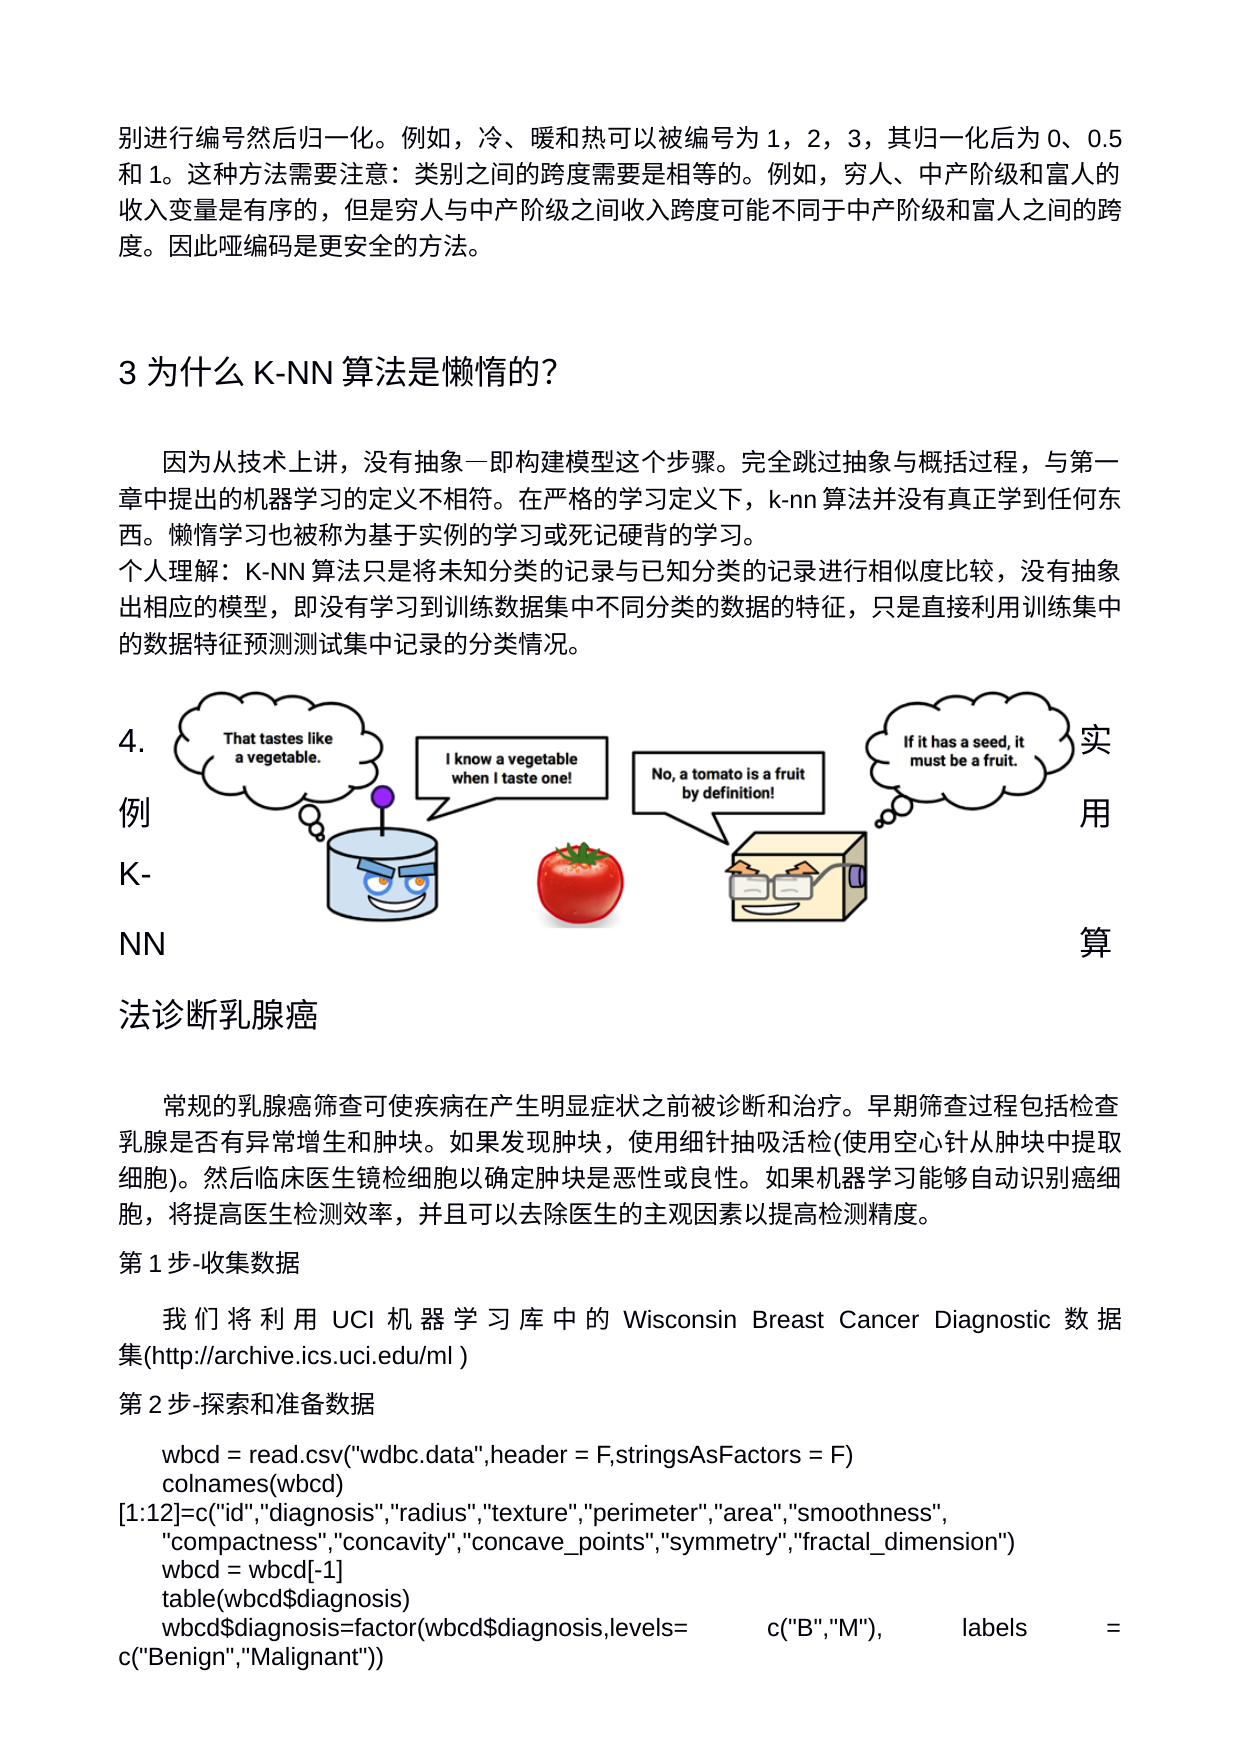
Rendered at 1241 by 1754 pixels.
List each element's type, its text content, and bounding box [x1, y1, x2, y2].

text wbcd = wbcd[-1] [118, 1555, 1122, 1584]
text "compactness","concavity","concave_points","symmetry","fractal_dimension") [118, 1527, 1122, 1555]
text 常规的乳腺癌筛查可使疾病在产生明显症状之前被诊断和治疗。早期筛查过程包括检查乳腺是否有异常增生和肿块。如果发现肿块，使用细针抽吸活检(使用空心针从肿块中提取细胞)。然后临床医生镜检细胞以确定肿块是恶性或良性。如果机器学习能够自动识别癌细胞，将提高医生检测效率，并且可以去除医生的主观因素以提高检测精度。 [118, 1086, 1122, 1231]
text wbcd = read.csv("wdbc.data",header = F,stringsAsFactors = F) [118, 1440, 1122, 1469]
text 因为从技术上讲，没有抽象—即构建模型这个步骤。完全跳过抽象与概括过程，与第一章中提出的机器学习的定义不相符。在严格的学习定义下，k-nn算法并没有真正学到任何东西。懒惰学习也被称为基于实例的学习或死记硬背的学习。 [118, 443, 1122, 552]
subtitle 4. 实例：用K-NN算法诊断乳腺癌 [118, 714, 1122, 1037]
text 我们将利用UCI机器学习库中的Wisconsin Breast Cancer Diagnostic数据集(http://archive.ics.uci.edu/ml ) [118, 1299, 1122, 1372]
text table(wbcd$diagnosis) [118, 1584, 1122, 1613]
subtitle 第2步-探索和准备数据 [118, 1384, 1122, 1421]
subtitle 3 为什么K-NN算法是懒惰的？ [118, 346, 1122, 394]
subtitle 第1步-收集数据 [118, 1243, 1122, 1280]
text 个人理解：K-NN算法只是将未知分类的记录与已知分类的记录进行相似度比较，没有抽象出相应的模型，即没有学习到训练数据集中不同分类的数据的特征，只是直接利用训练集中的数据特征预测测试集中记录的分类情况。 [118, 552, 1122, 660]
text wbcd$diagnosis=factor(wbcd$diagnosis,levels= c("B","M"), labels = c("Benign","Malignant")) [118, 1613, 1122, 1670]
text colnames(wbcd)[1:12]=c("id","diagnosis","radius","texture","perimeter","area","smoothness", [118, 1469, 1122, 1527]
text 别进行编号然后归一化。例如，冷、暖和热可以被编号为1，2，3，其归一化后为0、0.5和1。这种方法需要注意：类别之间的跨度需要是相等的。例如，穷人、中产阶级和富人的收入变量是有序的，但是穷人与中产阶级之间收入跨度可能不同于中产阶级和富人之间的跨度。因此哑编码是更安全的方法。 [118, 118, 1122, 263]
